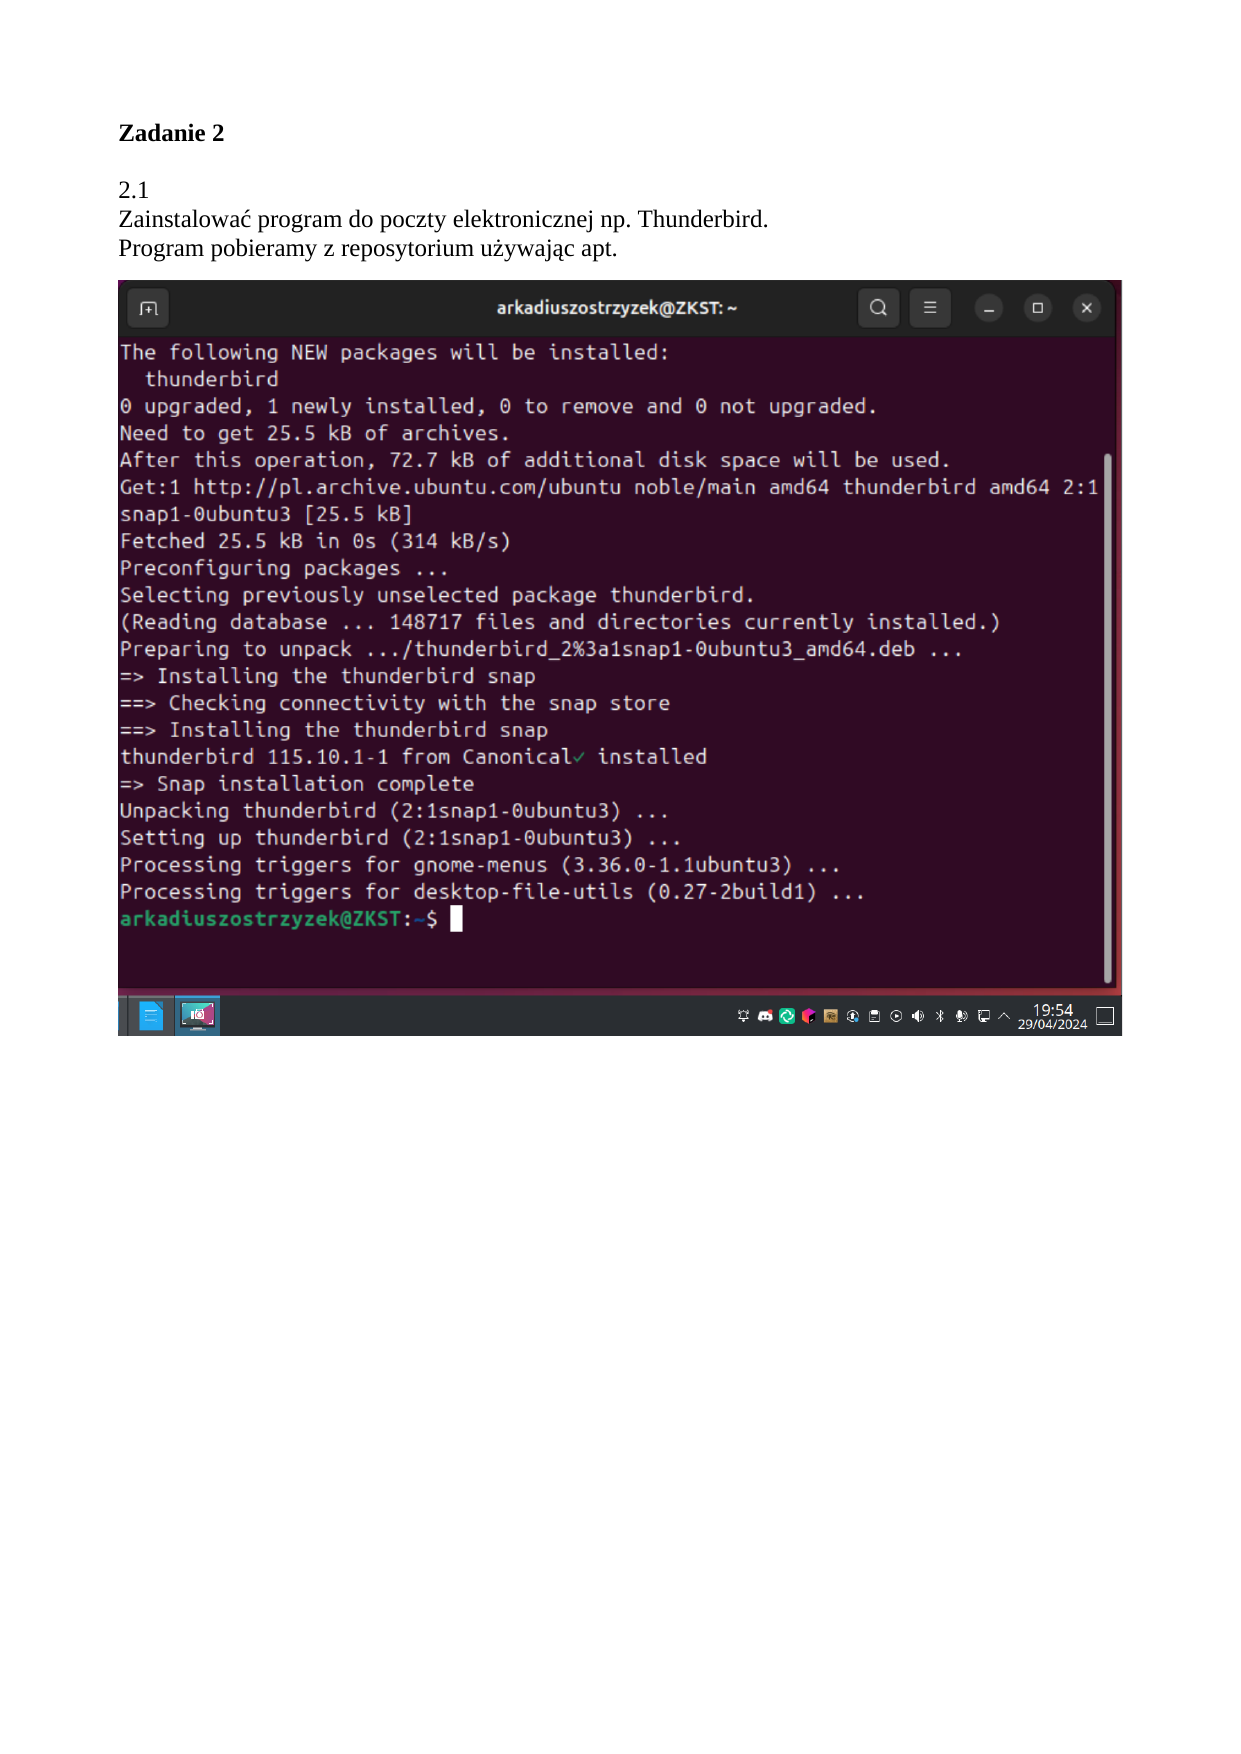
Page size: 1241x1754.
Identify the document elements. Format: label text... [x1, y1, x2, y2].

text Zainstalować program do poczty elektronicznej np. Thunderbird. [118, 204, 1122, 233]
picture [118, 280, 1123, 1036]
text 2.1 [118, 176, 1122, 204]
text Program pobieramy z reposytorium używając apt. [118, 233, 1122, 262]
text Zadanie 2 [118, 118, 1122, 147]
